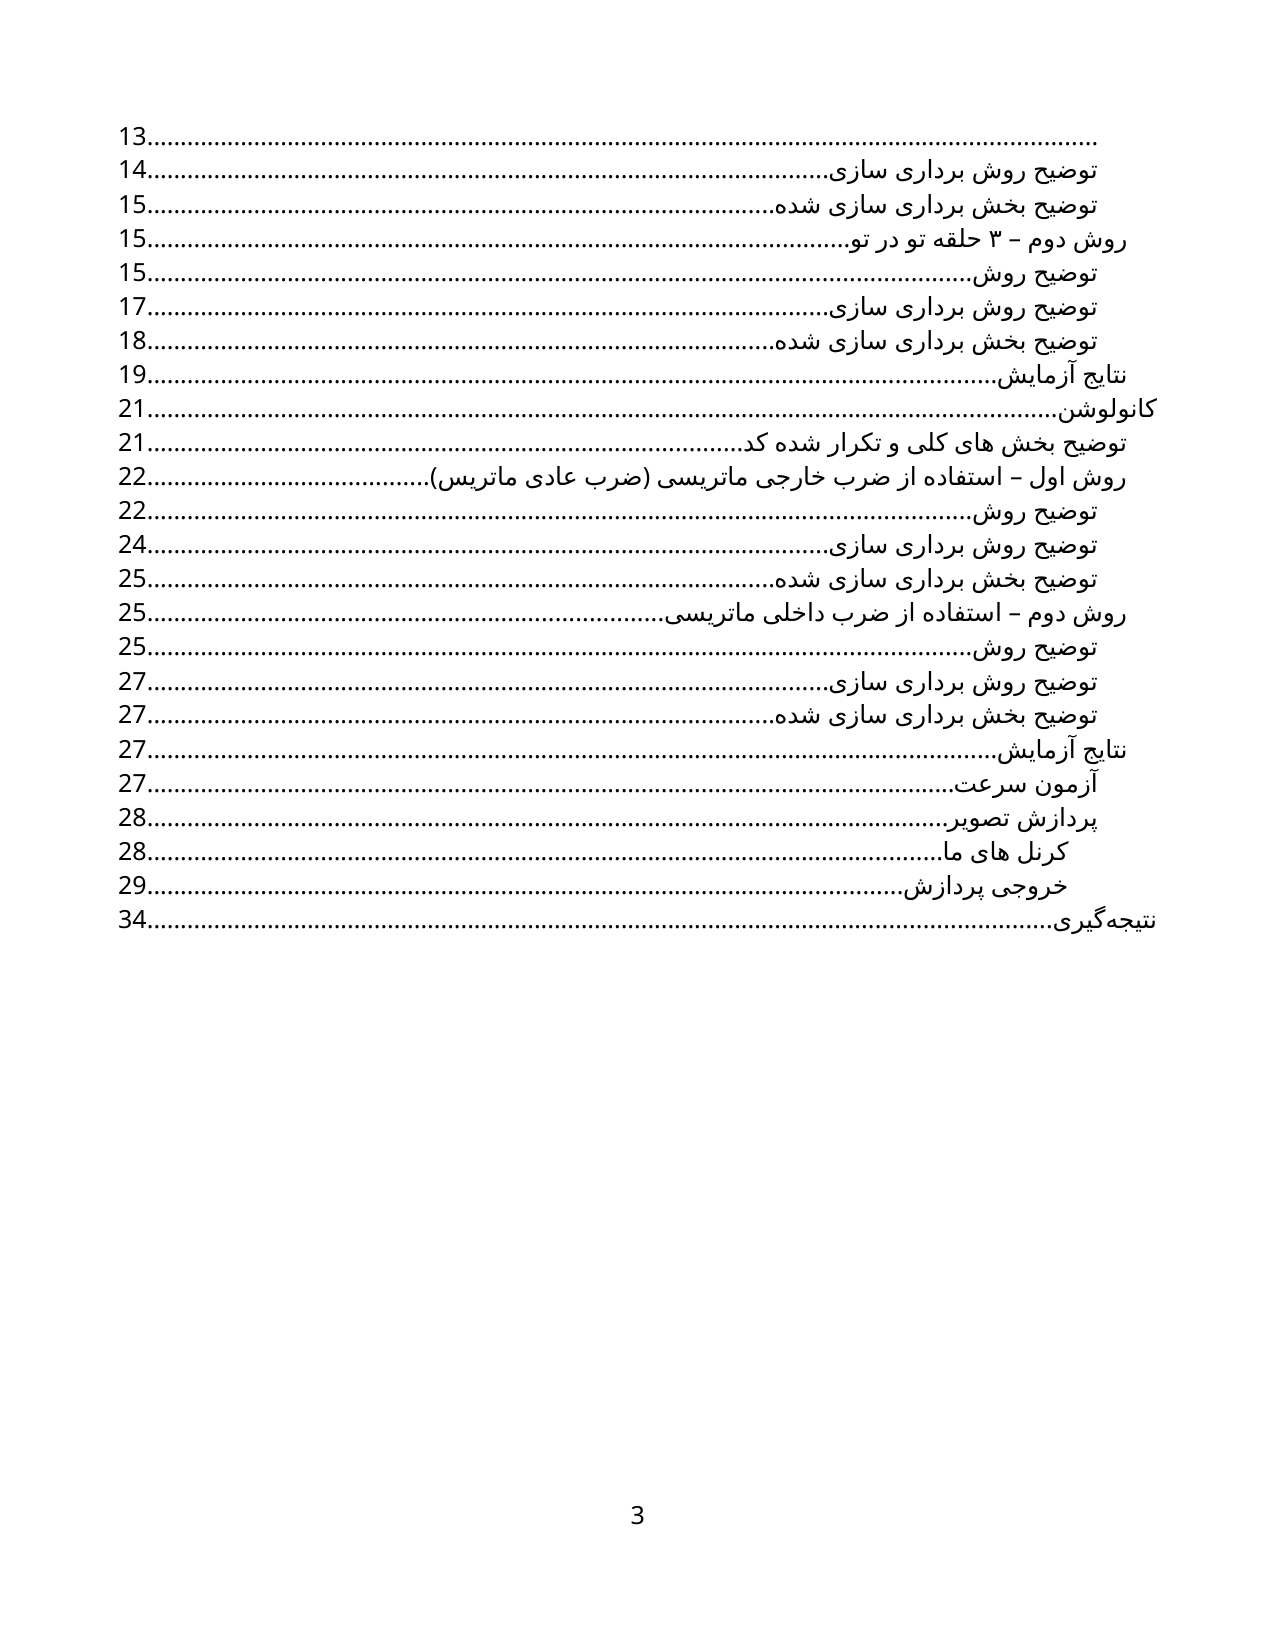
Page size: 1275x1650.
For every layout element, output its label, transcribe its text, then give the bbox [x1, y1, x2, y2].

text روش اول – استفاده از ضرب خارجی ماتریسی (ضرب عادی ماتریس) 22 [118, 459, 1127, 493]
text توضیح بخش برداری سازی شده 18 [118, 322, 1098, 357]
text توضیح بخش برداری سازی شده 27 [118, 697, 1098, 731]
text کانولوشن 21 [118, 391, 1157, 425]
text توضیح روش برداری سازی 27 [118, 663, 1098, 697]
text خروجی پردازش 29 [118, 867, 1068, 902]
text آزمون سرعت 27 [118, 765, 1098, 799]
text توضیح روش 15 [118, 254, 1098, 288]
text پردازش تصویر 28 [118, 799, 1098, 833]
text توضیح روش 25 [118, 629, 1098, 663]
text توضیح بخش های کلی و تکرار شده کد 21 [118, 425, 1127, 459]
text روش دوم – ۳ حلقه تو در تو 15 [118, 220, 1127, 254]
text کرنل های ما 28 [118, 833, 1068, 867]
text نتایج آزمایش 27 [118, 731, 1127, 765]
text توضیح روش 22 [118, 493, 1098, 527]
text نتیجه‌گیری 34 [118, 902, 1157, 936]
text روش دوم – استفاده از ضرب داخلی ماتریسی 25 [118, 595, 1127, 629]
text توضیح روش برداری سازی 14 [118, 152, 1098, 186]
text توضیح بخش برداری سازی شده 15 [118, 186, 1098, 220]
text نتایج آزمایش 19 [118, 357, 1127, 391]
text توضیح بخش برداری سازی شده 25 [118, 561, 1098, 595]
text 13 [118, 118, 1098, 152]
text توضیح روش برداری سازی 24 [118, 527, 1098, 561]
text توضیح روش برداری سازی 17 [118, 288, 1098, 322]
